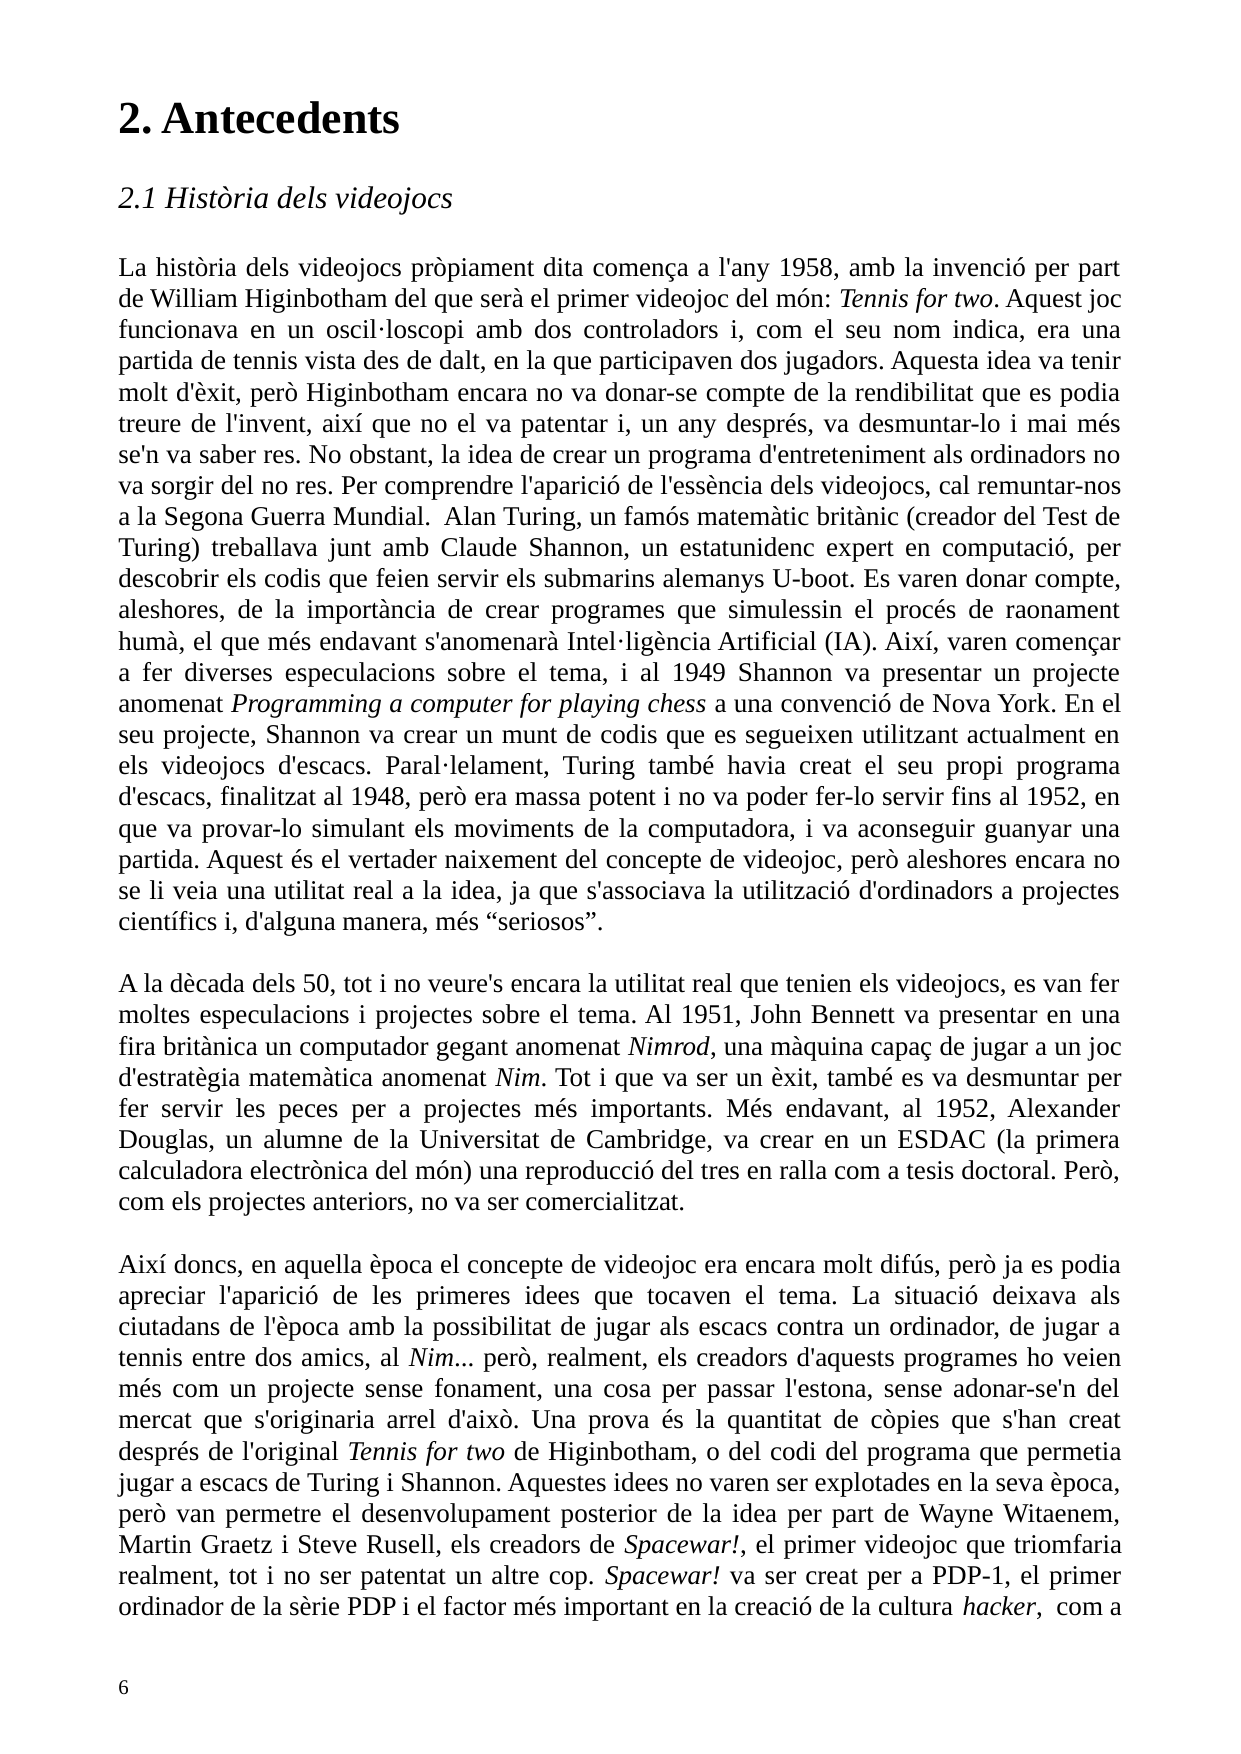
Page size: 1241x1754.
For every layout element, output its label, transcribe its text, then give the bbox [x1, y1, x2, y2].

text 2.1 Història dels videojocs [118, 179, 1122, 215]
text A la dècada dels 50, tot i no veure's encara la utilitat real que tenien els videojocs, es van fer moltes especulacions i projectes sobre el tema. Al 1951, John Bennett va presentar en una fira britànica un computador gegant anomenat Nimrod, una màquina capaç de jugar a un joc d'estratègia matemàtica anomenat Nim. Tot i que va ser un èxit, també es va desmuntar per fer servir les peces per a projectes més importants. Més endavant, al 1952, Alexander Douglas, un alumne de la Universitat de Cambridge, va crear en un ESDAC (la primera calculadora electrònica del món) una reproducció del tres en ralla com a tesis doctoral. Però, com els projectes anteriors, no va ser comercialitzat. [118, 967, 1122, 1217]
text 2. Antecedents [118, 91, 1122, 143]
text Així doncs, en aquella època el concepte de videojoc era encara molt difús, però ja es podia apreciar l'aparició de les primeres idees que tocaven el tema. La situació deixava als ciutadans de l'època amb la possibilitat de jugar als escacs contra un ordinador, de jugar a tennis entre dos amics, al Nim... però, realment, els creadors d'aquests programes ho veien més com un projecte sense fonament, una cosa per passar l'estona, sense adonar-se'n del mercat que s'originaria arrel d'això. Una prova és la quantitat de còpies que s'han creat després de l'original Tennis for two de Higinbotham, o del codi del programa que permetia jugar a escacs de Turing i Shannon. Aquestes idees no varen ser explotades en la seva època, però van permetre el desenvolupament posterior de la idea per part de Wayne Witaenem, Martin Graetz i Steve Rusell, els creadors de Spacewar!, el primer videojoc que triomfaria realment, tot i no ser patentat un altre cop. Spacewar! va ser creat per a PDP-1, el primer ordinador de la sèrie PDP i el factor més important en la creació de la cultura hacker, com a [118, 1217, 1122, 1621]
text La història dels videojocs pròpiament dita comença a l'any 1958, amb la invenció per part de William Higinbotham del que serà el primer videojoc del món: Tennis for two. Aquest joc funcionava en un oscil·loscopi amb dos controladors i, com el seu nom indica, era una partida de tennis vista des de dalt, en la que participaven dos jugadors. Aquesta idea va tenir molt d'èxit, però Higinbotham encara no va donar-se compte de la rendibilitat que es podia treure de l'invent, així que no el va patentar i, un any després, va desmuntar-lo i mai més se'n va saber res. No obstant, la idea de crear un programa d'entreteniment als ordinadors no va sorgir del no res. Per comprendre l'aparició de l'essència dels videojocs, cal remuntar-nos a la Segona Guerra Mundial. Alan Turing, un famós matemàtic britànic (creador del Test de Turing) treballava junt amb Claude Shannon, un estatunidenc expert en computació, per descobrir els codis que feien servir els submarins alemanys U-boot. Es varen donar compte, aleshores, de la importància de crear programes que simulessin el procés de raonament humà, el que més endavant s'anomenarà Intel·ligència Artificial (IA). Així, varen començar a fer diverses especulacions sobre el tema, i al 1949 Shannon va presentar un projecte anomenat Programming a computer for playing chess a una convenció de Nova York. En el seu projecte, Shannon va crear un munt de codis que es segueixen utilitzant actualment en els videojocs d'escacs. Paral·lelament, Turing també havia creat el seu propi programa d'escacs, finalitzat al 1948, però era massa potent i no va poder fer-lo servir fins al 1952, en que va provar-lo simulant els moviments de la computadora, i va aconseguir guanyar una partida. Aquest és el vertader naixement del concepte de videojoc, però aleshores encara no se li veia una utilitat real a la idea, ja que s'associava la utilització d'ordinadors a projectes científics i, d'alguna manera, més “seriosos”. [118, 251, 1122, 936]
